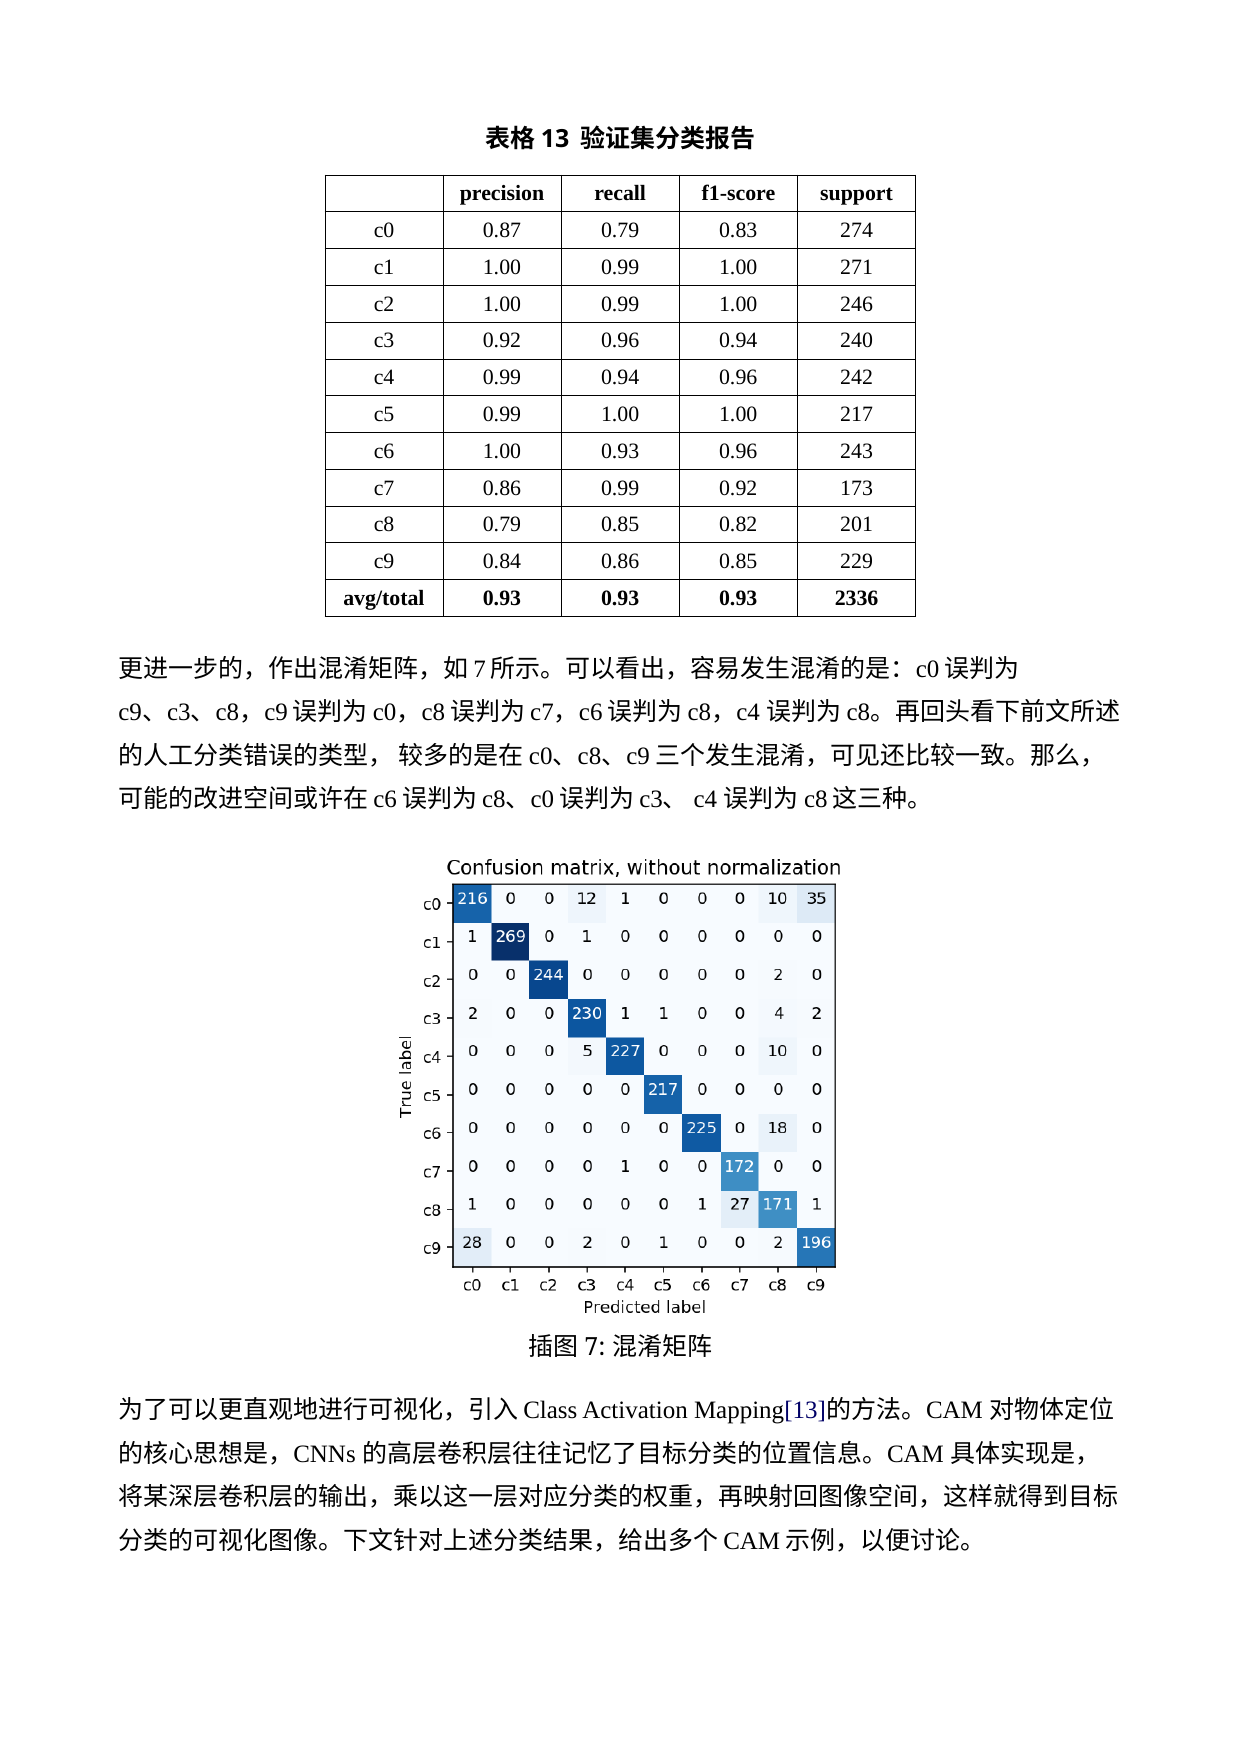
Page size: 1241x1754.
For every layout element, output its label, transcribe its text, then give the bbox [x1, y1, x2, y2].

text 为了可以更直观地进行可视化，引入Class Activation Mapping[13]的方法。CAM 对物体定位的核心思想是，CNNs 的高层卷积层往往记忆了目标分类的位置信息。CAM 具体实现是，将某深层卷积层的输出，乘以这一层对应分类的权重，再映射回图像空间，这样就得到目标分类的可视化图像。下文针对上述分类结果，给出多个CAM示例，以便讨论。 [118, 835, 1122, 1556]
table_cell 0.86 [444, 470, 561, 506]
table_cell c1 [326, 249, 443, 285]
table_cell 240 [798, 323, 915, 358]
table_cell 0.79 [562, 212, 679, 248]
table_cell 0.82 [680, 507, 797, 542]
table_cell 0.84 [444, 543, 561, 579]
table_cell 274 [798, 212, 915, 248]
table_cell 0.99 [444, 360, 561, 395]
table_cell c3 [326, 323, 443, 358]
table_cell 242 [798, 360, 915, 395]
table_cell 246 [798, 286, 915, 322]
table_cell c0 [326, 212, 443, 248]
table_cell 0.92 [444, 323, 561, 358]
table_cell 243 [798, 433, 915, 469]
table_cell 201 [798, 507, 915, 542]
table_cell 0.93 [680, 580, 797, 616]
table_cell 0.85 [680, 543, 797, 579]
table_header precision [444, 176, 561, 211]
table_cell 0.86 [562, 543, 679, 579]
text 更进一步的，作出混淆矩阵，如插图 7所示。可以看出，容易发生混淆的是：c0误判为c9、c3、c8，c9误判为c0，c8误判为c7，c6误判为c8，c4 误判为 c8。再回头看下前文所述的人工分类错误的类型， 较多的是在c0、c8、c9三个发生混淆，可见还比较一致。那么，可能的改进空间或许在c6误判为c8、c0误判为c3、 c4 误判为 c8这三种。 [118, 648, 1122, 815]
table_cell 0.87 [444, 212, 561, 248]
table_cell 0.93 [562, 433, 679, 469]
table_cell 0.96 [562, 323, 679, 358]
table_cell 1.00 [444, 433, 561, 469]
table_cell avg/total [326, 580, 443, 616]
table_cell 1.00 [680, 396, 797, 432]
table_cell c4 [326, 360, 443, 395]
table_cell 0.94 [562, 360, 679, 395]
table_cell 0.83 [680, 212, 797, 248]
table_header f1-score [680, 176, 797, 211]
table_cell 1.00 [444, 249, 561, 285]
table_cell 229 [798, 543, 915, 579]
table_cell 0.99 [562, 249, 679, 285]
table_cell 0.96 [680, 360, 797, 395]
table_cell 1.00 [680, 249, 797, 285]
table_header support [798, 176, 915, 211]
table_cell 2336 [798, 580, 915, 616]
table_cell c7 [326, 470, 443, 506]
table_cell c5 [326, 396, 443, 432]
table_header recall [562, 176, 679, 211]
table_cell 0.99 [444, 396, 561, 432]
table_cell 0.94 [680, 323, 797, 358]
table_cell 0.96 [680, 433, 797, 469]
table_cell 0.85 [562, 507, 679, 542]
table_cell 0.99 [562, 470, 679, 506]
table_cell c8 [326, 507, 443, 542]
table_cell 271 [798, 249, 915, 285]
table_cell 1.00 [680, 286, 797, 322]
table_cell 1.00 [444, 286, 561, 322]
table_cell 0.79 [444, 507, 561, 542]
table_cell 1.00 [562, 396, 679, 432]
text 插图 7: 混淆矩阵 [344, 848, 896, 1362]
table_cell c9 [326, 543, 443, 579]
table_header [326, 176, 443, 211]
table_cell 0.93 [562, 580, 679, 616]
table_cell 0.92 [680, 470, 797, 506]
text 表格 13 验证集分类报告 [118, 118, 1122, 154]
table_cell 0.93 [444, 580, 561, 616]
table_cell c2 [326, 286, 443, 322]
table_cell 0.99 [562, 286, 679, 322]
table_cell 173 [798, 470, 915, 506]
picture [388, 847, 853, 1327]
table_cell 217 [798, 396, 915, 432]
table_cell c6 [326, 433, 443, 469]
